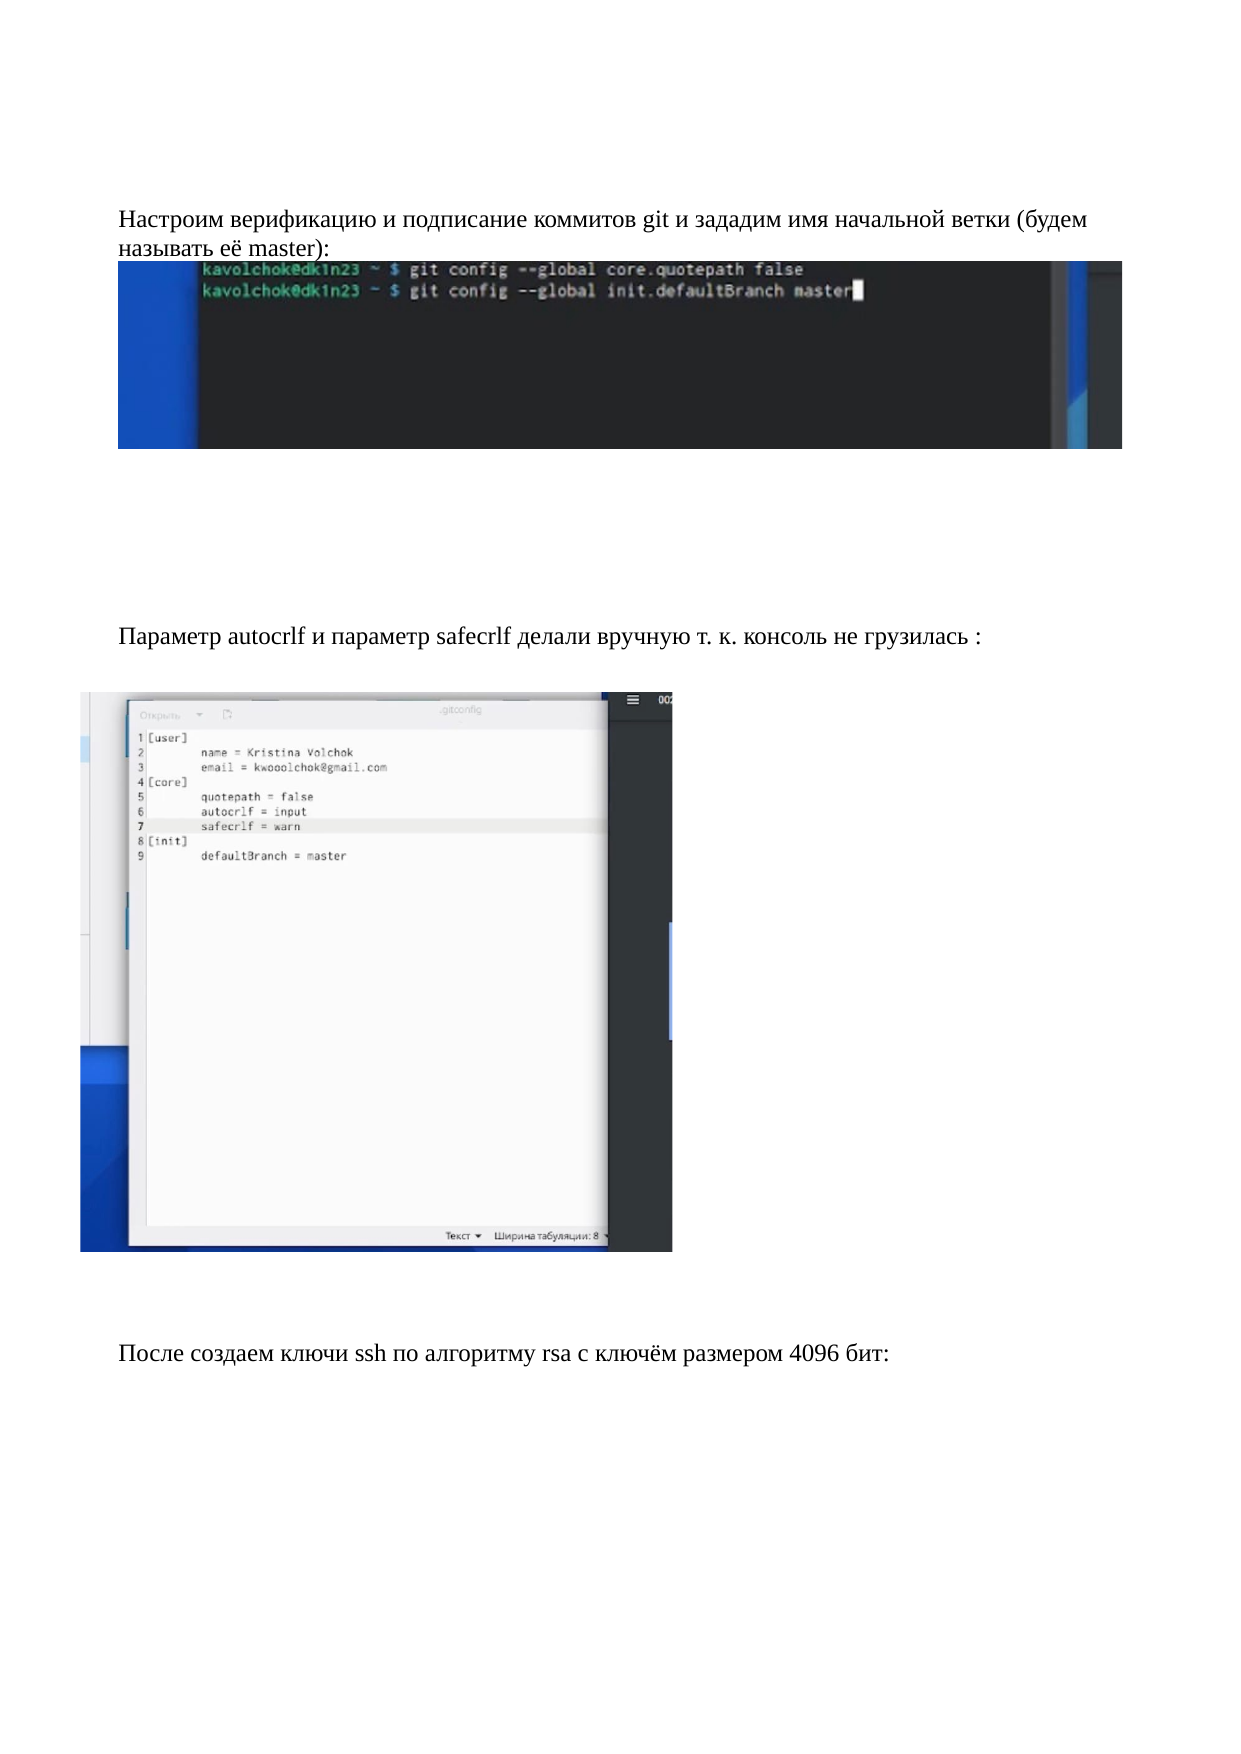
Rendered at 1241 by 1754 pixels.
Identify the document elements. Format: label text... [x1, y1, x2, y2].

picture [118, 261, 1123, 449]
text После создаем ключи ssh по алгоритму rsa с ключём размером 4096 бит: [118, 1338, 1122, 1367]
text Настроим верификацию и подписание коммитов git и зададим имя начальной ветки (будем называть её master): [118, 204, 1122, 261]
picture [80, 692, 673, 1252]
text Параметр autocrlf и параметр safecrlf делали вручную т. к. консоль не грузилась : [118, 621, 1122, 650]
